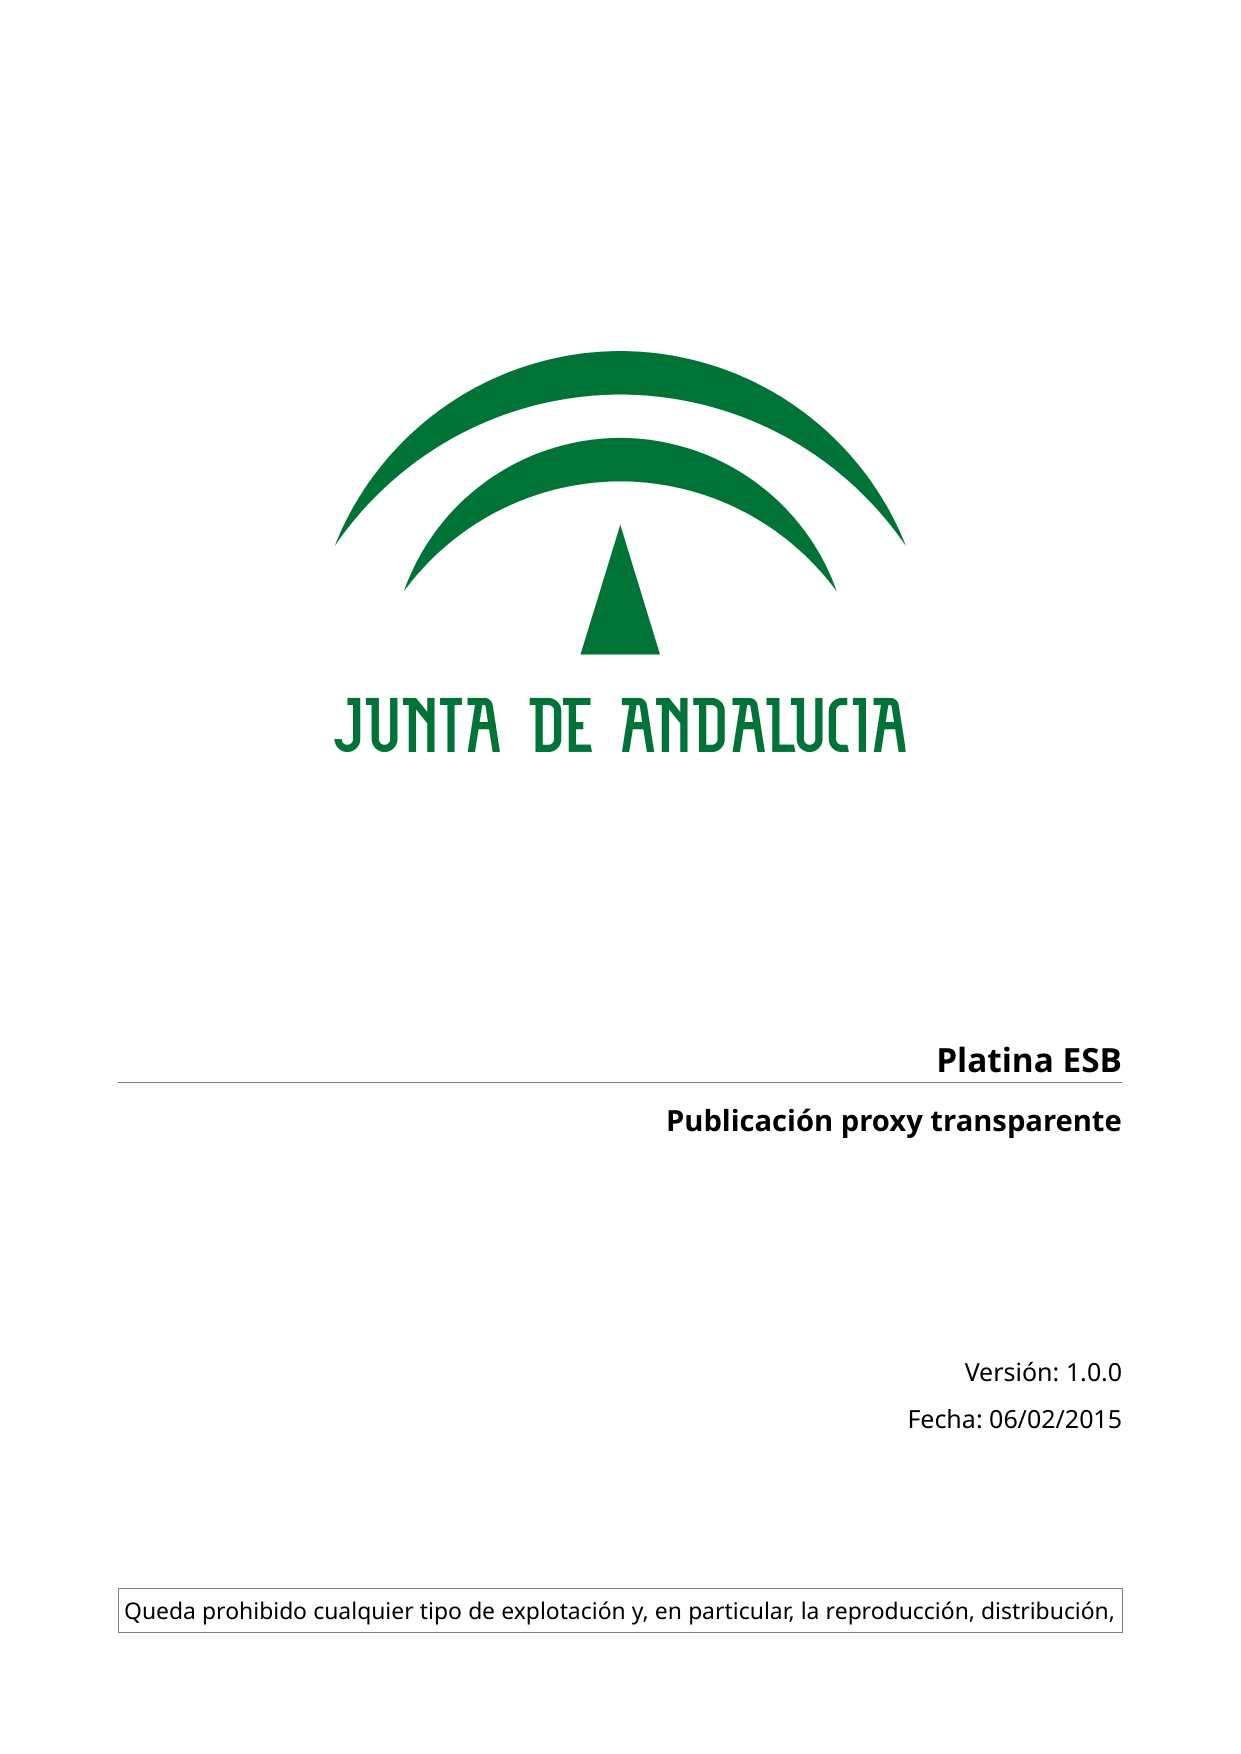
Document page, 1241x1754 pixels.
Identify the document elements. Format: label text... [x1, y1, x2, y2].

table_header Queda prohibido cualquier tipo de explotación y, en particular, la reproducción, distribución, [119, 1589, 1122, 1632]
text Platina ESB [118, 1036, 1122, 1082]
text Fecha: 06/02/2015 [118, 1402, 1122, 1436]
title Publicación proxy transparente [118, 1101, 1122, 1140]
text Versión: 1.0.0 [118, 1355, 1122, 1389]
picture [334, 351, 906, 752]
